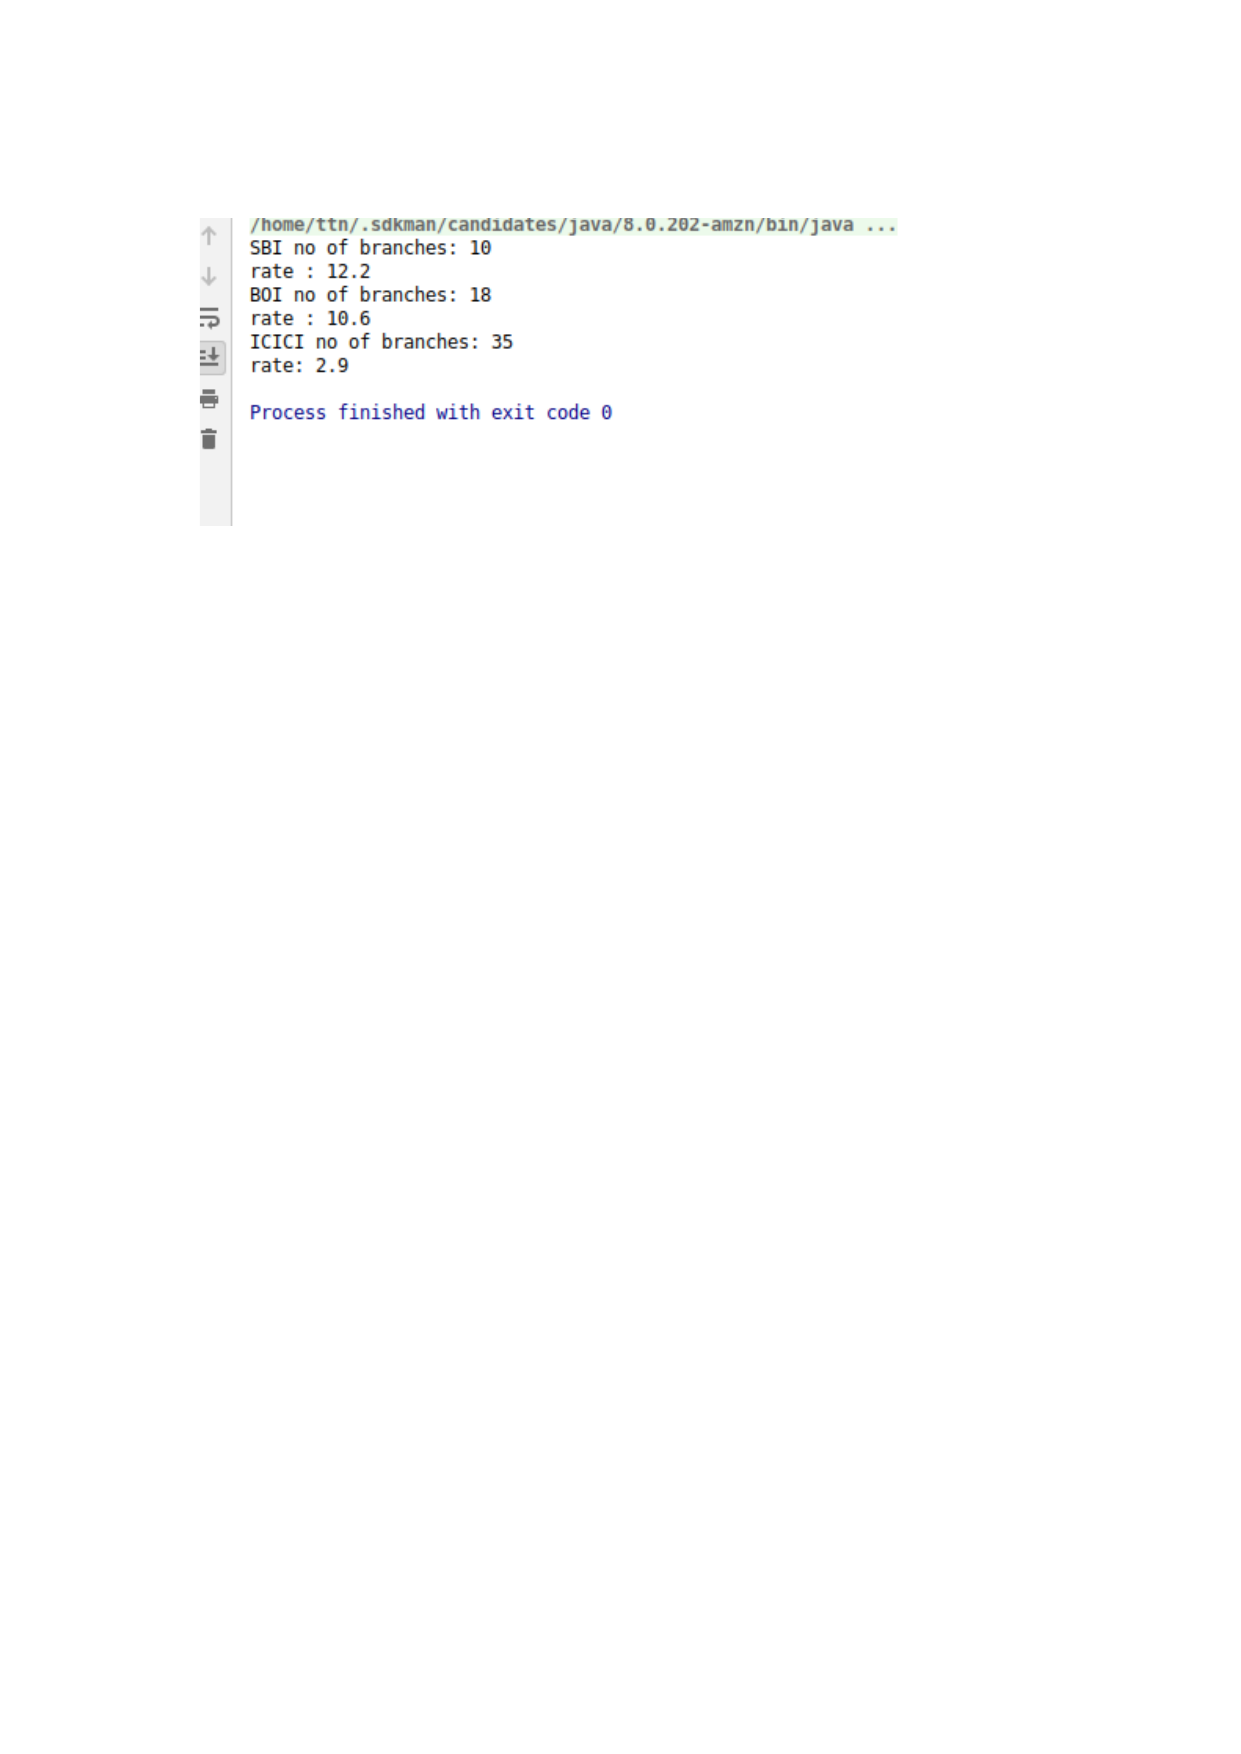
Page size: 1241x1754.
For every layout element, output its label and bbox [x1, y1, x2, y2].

picture [199, 218, 488, 526]
